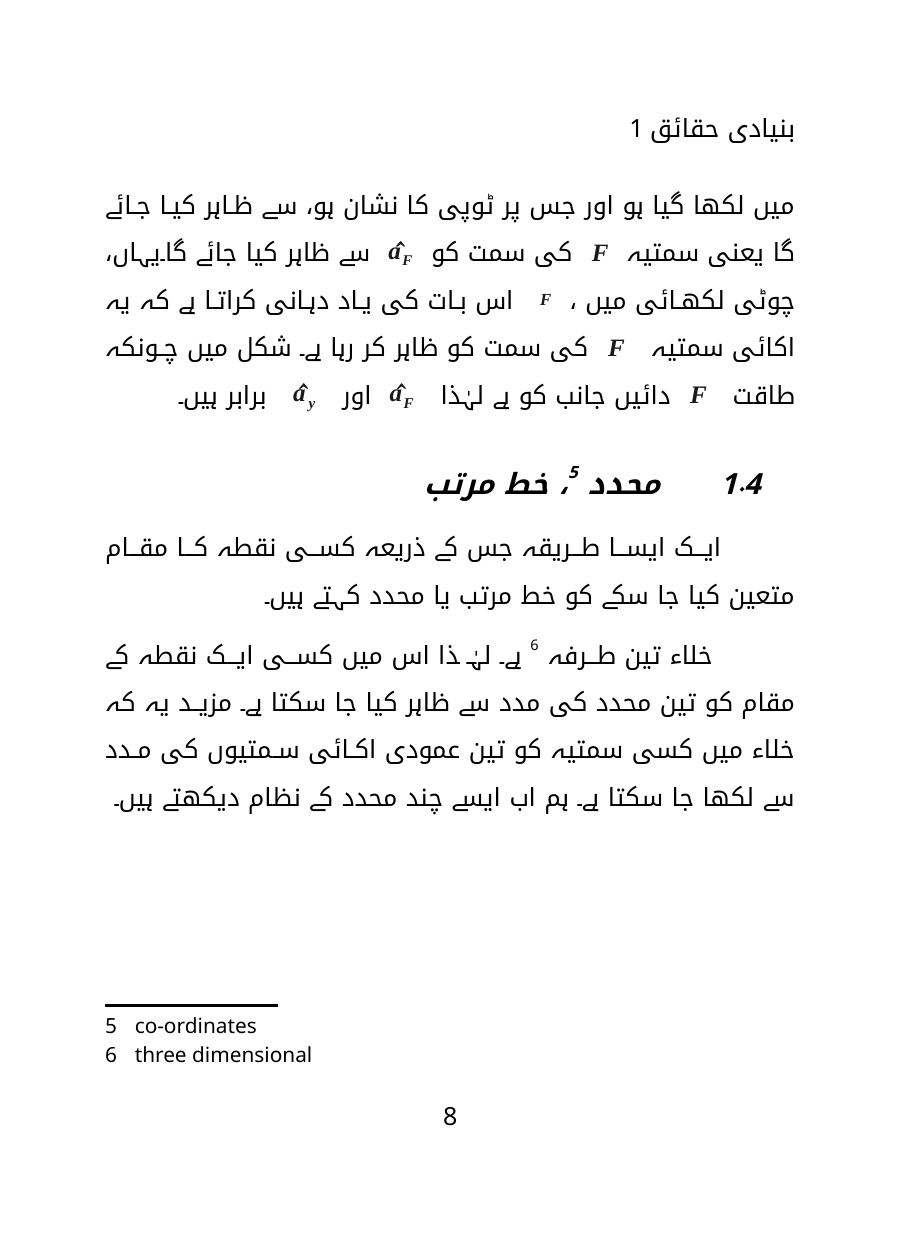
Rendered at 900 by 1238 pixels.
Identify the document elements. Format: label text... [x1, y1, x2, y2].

list co-ordinates [105, 1012, 795, 1040]
text ایک ایسا طریقہ جس کے ذریعہ کسی نقطہ کا مقام متعین کیا جا سکے کو خط مرتب یا محدد کہتے ہیں۔ [105, 525, 795, 619]
text خلاء تین طرفہ ہے۔ لہٰذا اس میں کسی ایک نقطہ کے مقام کو تین محدد کی مدد سے ظاہر کیا جا سکتا ہے۔ مزید یہ کہ خلاء میں کسی سمتیہ کو تین عمودی اکائی سمتیوں کی مدد سے لکھا جا سکتا ہے۔ ہم اب ایسے چند محدد کے نظام دیکھتے ہیں۔ [105, 632, 795, 822]
text three dimensional [105, 1040, 795, 1068]
subtitle محدد ، خط مرتب [105, 457, 720, 512]
text وہ خط جس کا طول اور سمت معین ہو، اسے سمتیہ کہتے ہیں۔ سمتیہ کو انگریزی یا لاطینی زبان کے چھوٹے یا بڑے حروف، جن کو موٹے طرز کی لکھائی میں لکھا گیا ہو، سے ظاہر کیا جائے گا، مثلاً طاقت کو سے ظاہر کیا جائے گا۔یہاں شکل 1.1 سے رجوع کرنا بہتر ہے۔ ایک ایسا سمتیہ جس کی طول ایک ہو، کو اکائی سمتیہ کہتے ہیں۔ اس کتاب میں اکائی سمتیہ کو انگریزی کے پہلے حرف جس کو موٹے طرز کی لکھائ میں لکھا گیا ہو اور جس پر ٹوپی کا نشان ہو سے ظاہر کیا جائے گا، مثلاً اکائی سمتیہخلاء کی تین عمودی سمتوں کو ظاہر کرتے ہیں۔میں، چوٹی لکھائی میں، اس بات کی یاد دہانی کراتا ہے کہ یہ سمتیہ خلاء کی سمت کو ظاہر کرتا ہے۔ اگر کسی سمتیہ کی طول اور اس کی سمت کو علیحدہ علیحدہ لکھنا ہو تو اس کے طول کو ظاہر کرنے کے لئے سادہ طرز کی لکھائ میں وہی حرف استعمال کیا جائے گا جو اس سمتیہ کو ظاہر کرنے کے لئے، موٹے طرز کی لکھائی میں، استعمال کیا گیا ہو۔ یعنی سمتیہکی طول کوسے ظاہر کیا جائے گا۔ شکل میں سمتیہ کی طول، چار کے برابر ہے۔ اگر کسی سمتیہ کی سمت میں ایک اکائی سمتیہ بنایا جائے تو یہ اکائی سمتیہ اس سمتیہ کی سمت کو ظاہر کرتا ہے۔جیسے پہلے ذکر ہوا ہے ایسے اکائی سمتیہ کو انگریزی کے پہلے حرف، جس کو موٹے طرز کی لکھائ میں لکھا گیا ہو اور جس پر ٹوپی کا نشان ہو، سے ظاہر کیا جائے گا یعنی سمتیہکی سمت کوسے ظاہر کیا جائے گا۔یہاں، چوٹی لکھائی میں ، اس بات کی یاد دہانی کراتا ہے کہ یہ اکائی سمتیہ کی سمت کو ظاہر کر رہا ہے۔ شکل میں چونکہ طاقت دائیں جانب کو ہے لہٰذا اور برابر ہیں۔ [105, 182, 795, 419]
